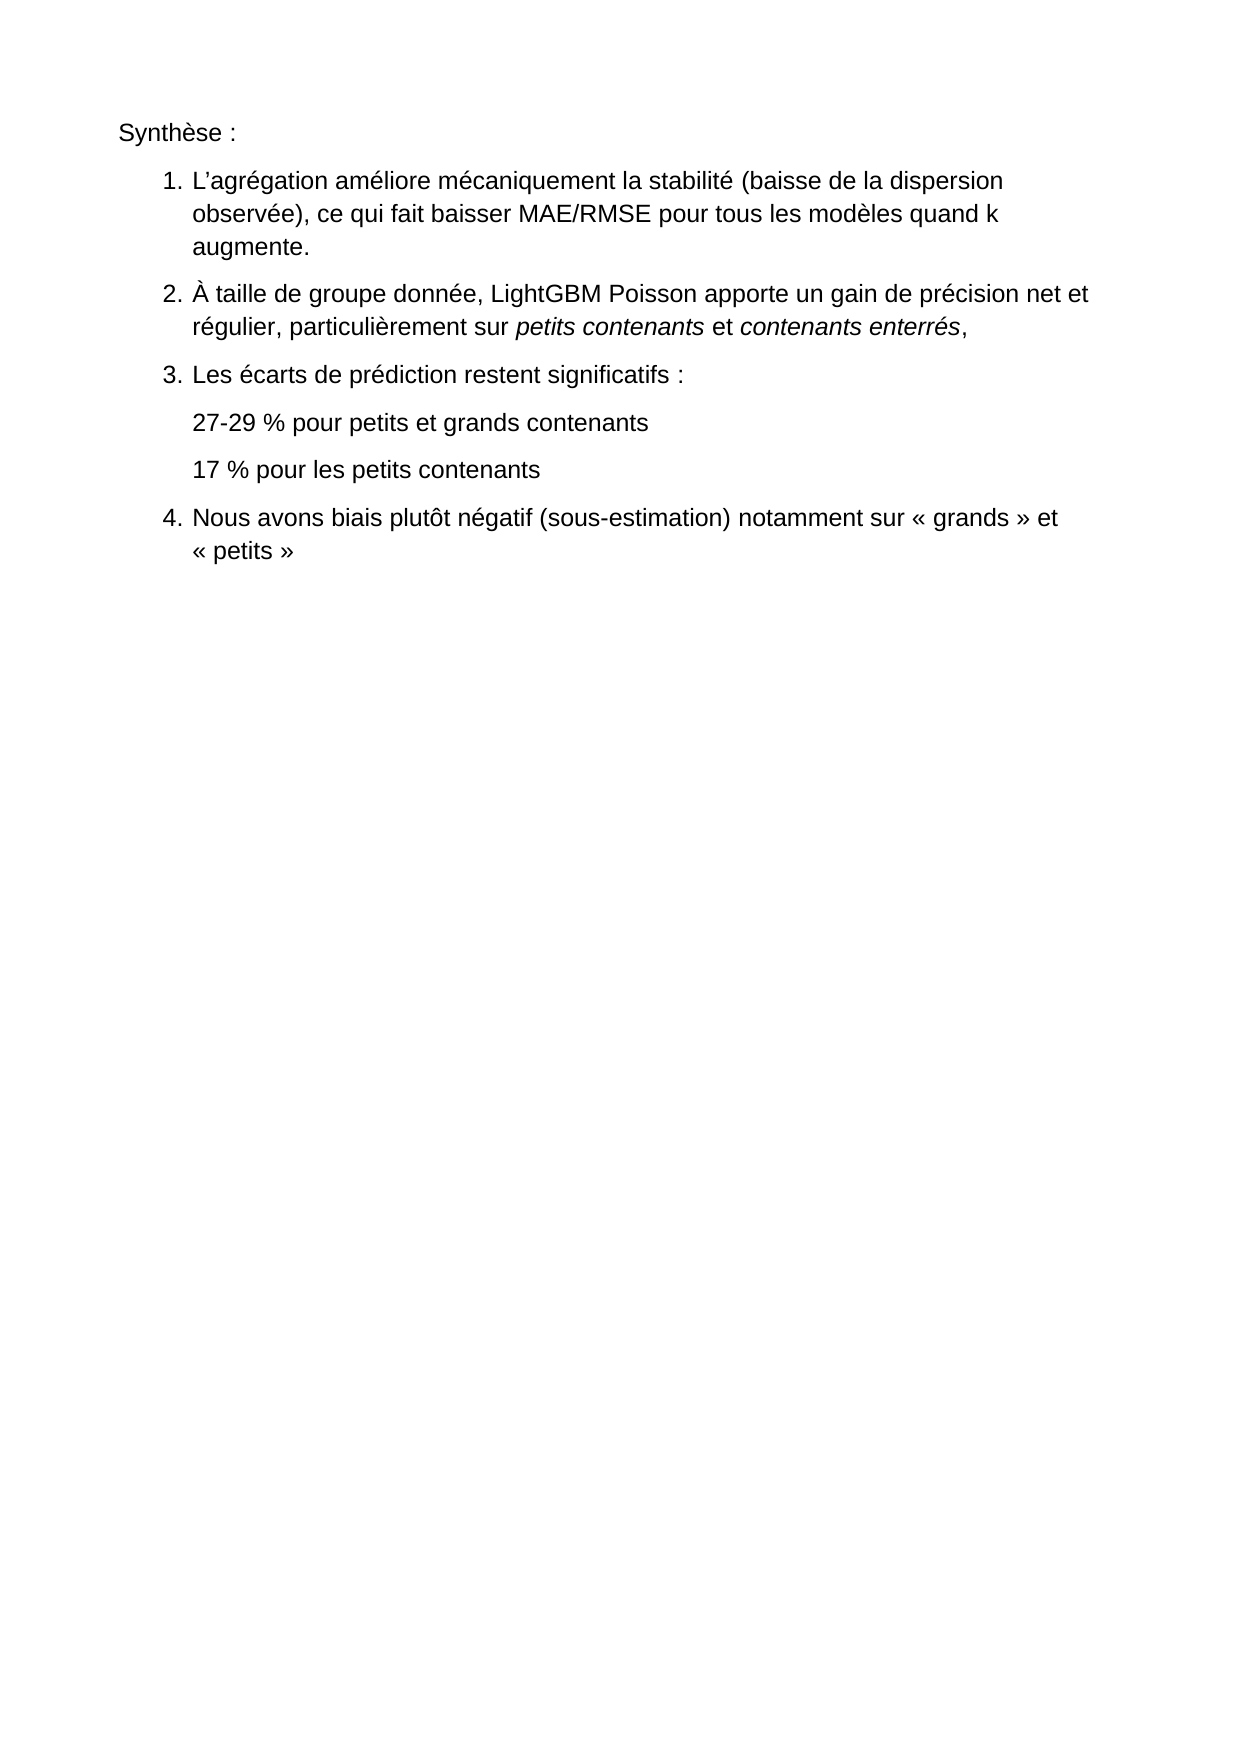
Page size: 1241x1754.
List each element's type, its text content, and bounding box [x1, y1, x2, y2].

list 17 % pour les petits contenants [162, 455, 1122, 484]
list Nous avons biais plutôt négatif (sous-estimation) notamment sur « grands » et « petits » [162, 503, 1122, 564]
list À taille de groupe donnée, LightGBM Poisson apporte un gain de précision net et régulier, particulièrement sur petits contenants et contenants enterrés, [162, 279, 1122, 341]
list Les écarts de prédiction restent significatifs : [162, 360, 1122, 389]
text Synthèse : [118, 118, 1122, 147]
list 27-29 % pour petits et grands contenants [162, 408, 1122, 436]
list L’agrégation améliore mécaniquement la stabilité (baisse de la dispersion observée), ce qui fait baisser MAE/RMSE pour tous les modèles quand k augmente. [162, 166, 1122, 261]
